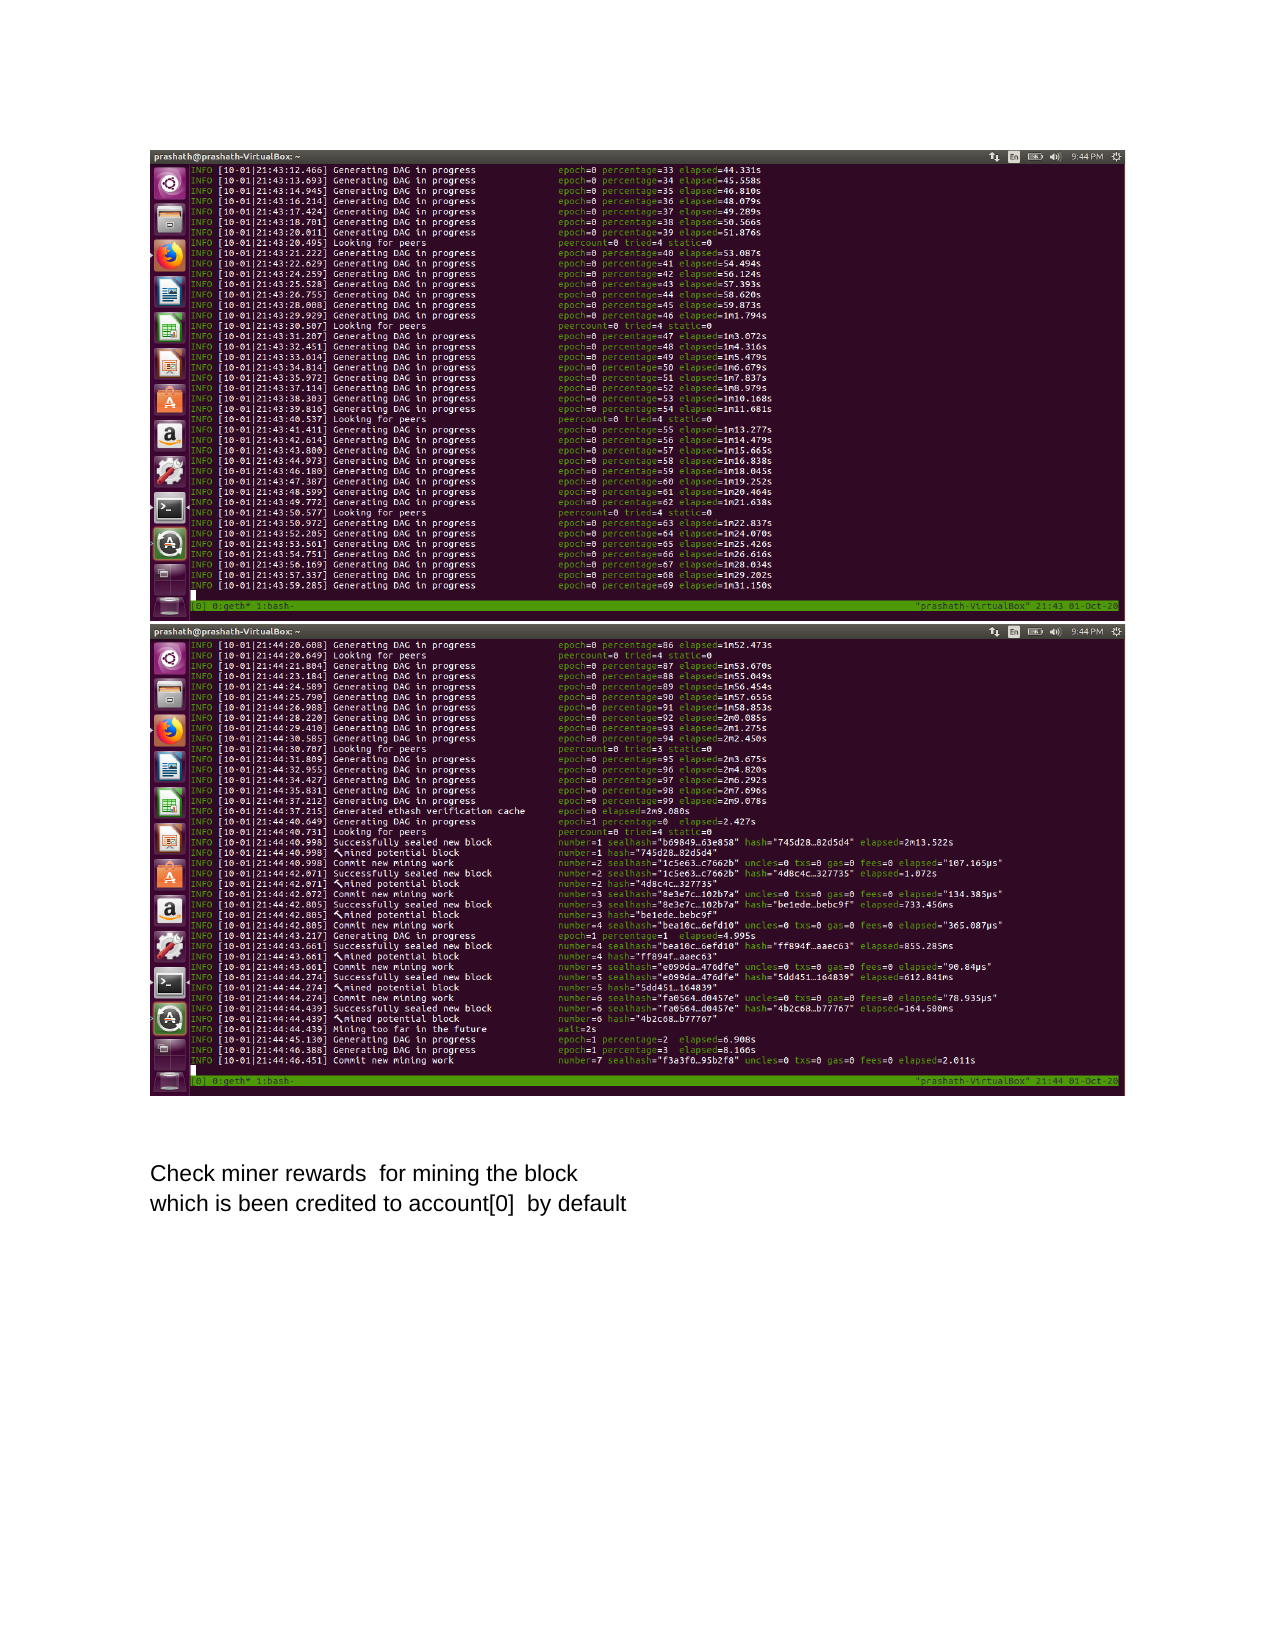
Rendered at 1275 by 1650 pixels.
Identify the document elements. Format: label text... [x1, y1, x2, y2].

text Check miner rewards for mining the block [150, 1160, 1125, 1186]
text which is been credited to account[0] by default [150, 1190, 1125, 1216]
picture [150, 150, 1125, 621]
picture [150, 624, 1125, 1096]
